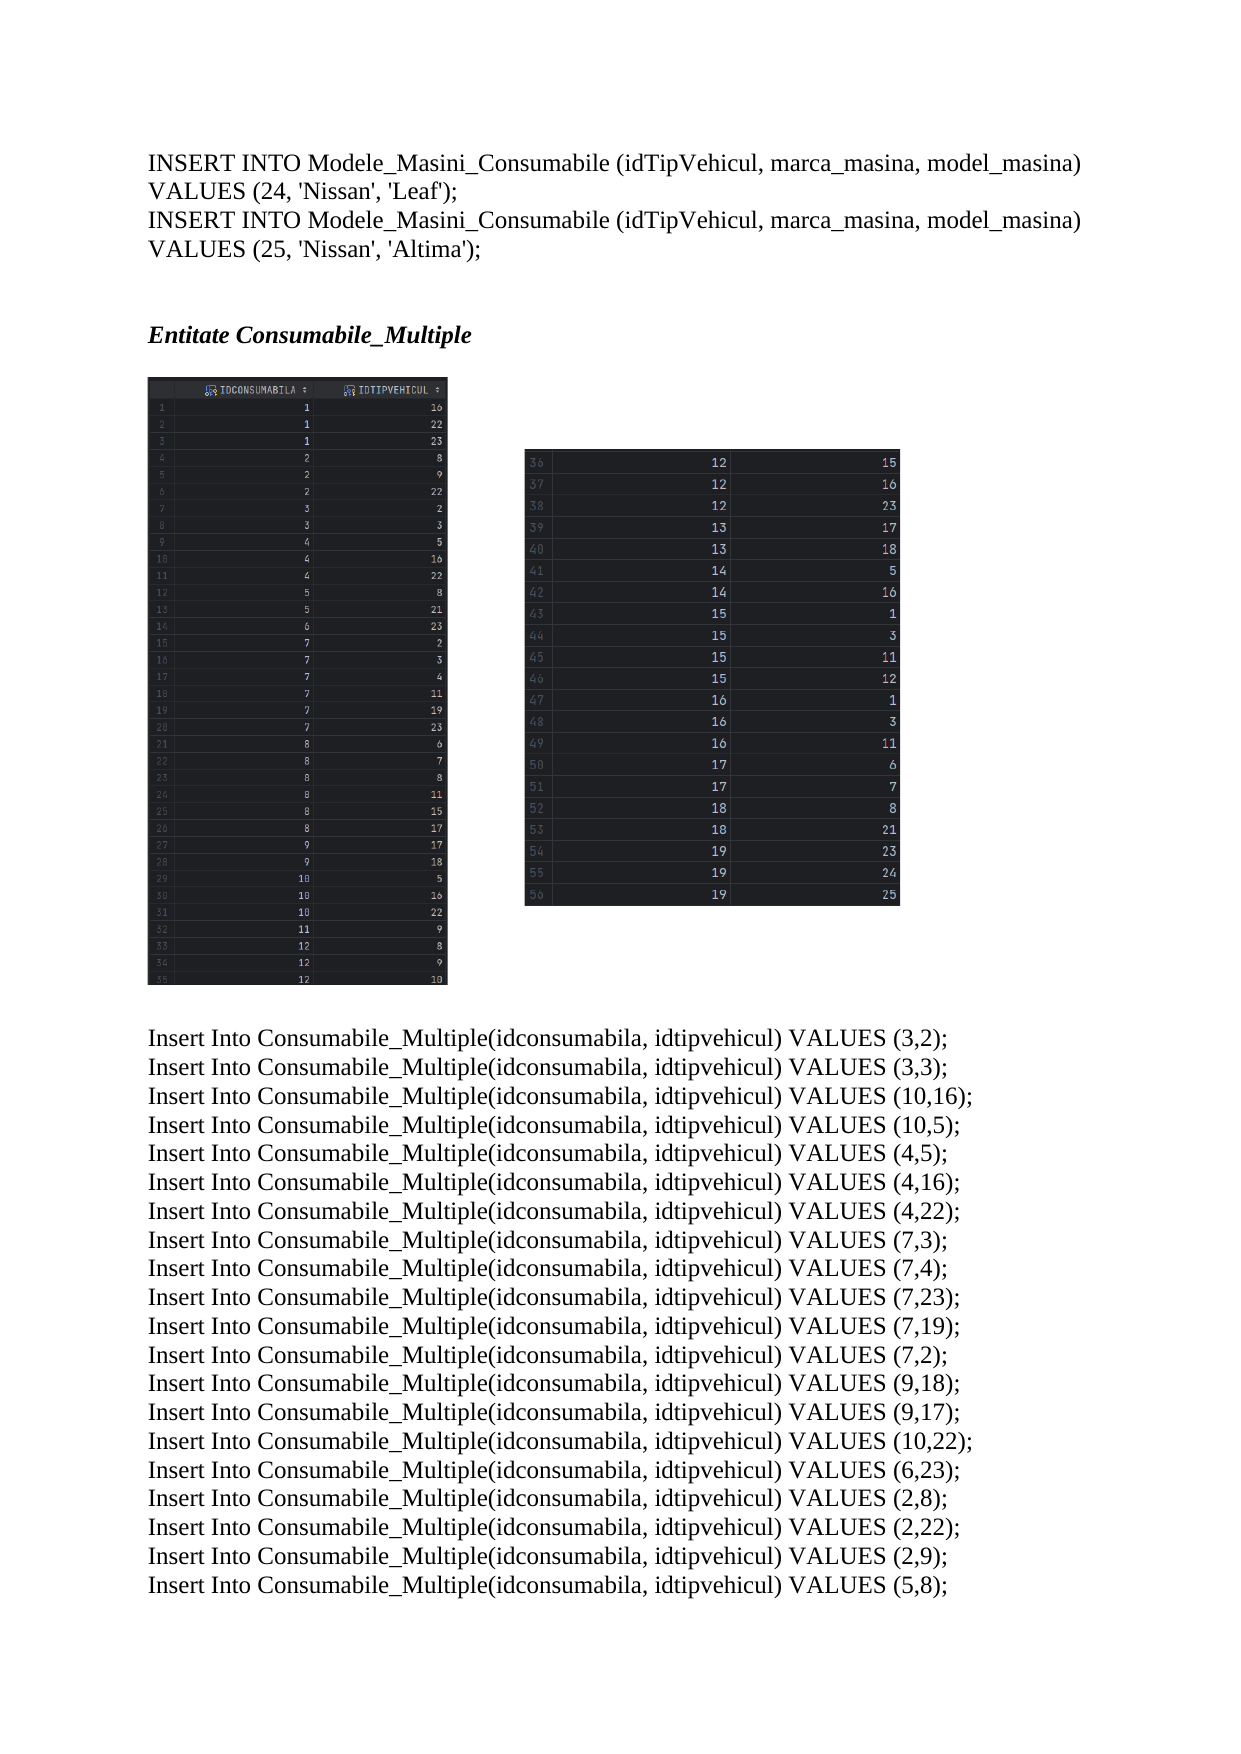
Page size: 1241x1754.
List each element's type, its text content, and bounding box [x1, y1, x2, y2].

text Insert Into Consumabile_Multiple(idconsumabila, idtipvehicul) VALUES (3,2); Insert Into Consumabile_Multiple(idconsumabila, idtipvehicul) VALUES (3,3); Insert Into Consumabile_Multiple(idconsumabila, idtipvehicul) VALUES (10,16); Insert Into Consumabile_Multiple(idconsumabila, idtipvehicul) VALUES (10,5); Insert Into Consumabile_Multiple(idconsumabila, idtipvehicul) VALUES (4,5); Insert Into Consumabile_Multiple(idconsumabila, idtipvehicul) VALUES (4,16); Insert Into Consumabile_Multiple(idconsumabila, idtipvehicul) VALUES (4,22); Insert Into Consumabile_Multiple(idconsumabila, idtipvehicul) VALUES (7,3); Insert Into Consumabile_Multiple(idconsumabila, idtipvehicul) VALUES (7,4); Insert Into Consumabile_Multiple(idconsumabila, idtipvehicul) VALUES (7,23); Insert Into Consumabile_Multiple(idconsumabila, idtipvehicul) VALUES (7,19); Insert Into Consumabile_Multiple(idconsumabila, idtipvehicul) VALUES (7,2); Insert Into Consumabile_Multiple(idconsumabila, idtipvehicul) VALUES (9,18); Insert Into Consumabile_Multiple(idconsumabila, idtipvehicul) VALUES (9,17); Insert Into Consumabile_Multiple(idconsumabila, idtipvehicul) VALUES (10,22); Insert Into Consumabile_Multiple(idconsumabila, idtipvehicul) VALUES (6,23); Insert Into Consumabile_Multiple(idconsumabila, idtipvehicul) VALUES (2,8); Insert Into Consumabile_Multiple(idconsumabila, idtipvehicul) VALUES (2,22); Insert Into Consumabile_Multiple(idconsumabila, idtipvehicul) VALUES (2,9); Insert Into Consumabile_Multiple(idconsumabila, idtipvehicul) VALUES (5,8); [148, 1023, 1093, 1598]
text INSERT INTO Modele_Masini_Consumabile (idTipVehicul, marca_masina, model_masina) VALUES (24, 'Nissan', 'Leaf'); INSERT INTO Modele_Masini_Consumabile (idTipVehicul, marca_masina, model_masina) VALUES (25, 'Nissan', 'Altima'); [148, 148, 1093, 263]
text Entitate Consumabile_Multiple [148, 320, 1093, 349]
